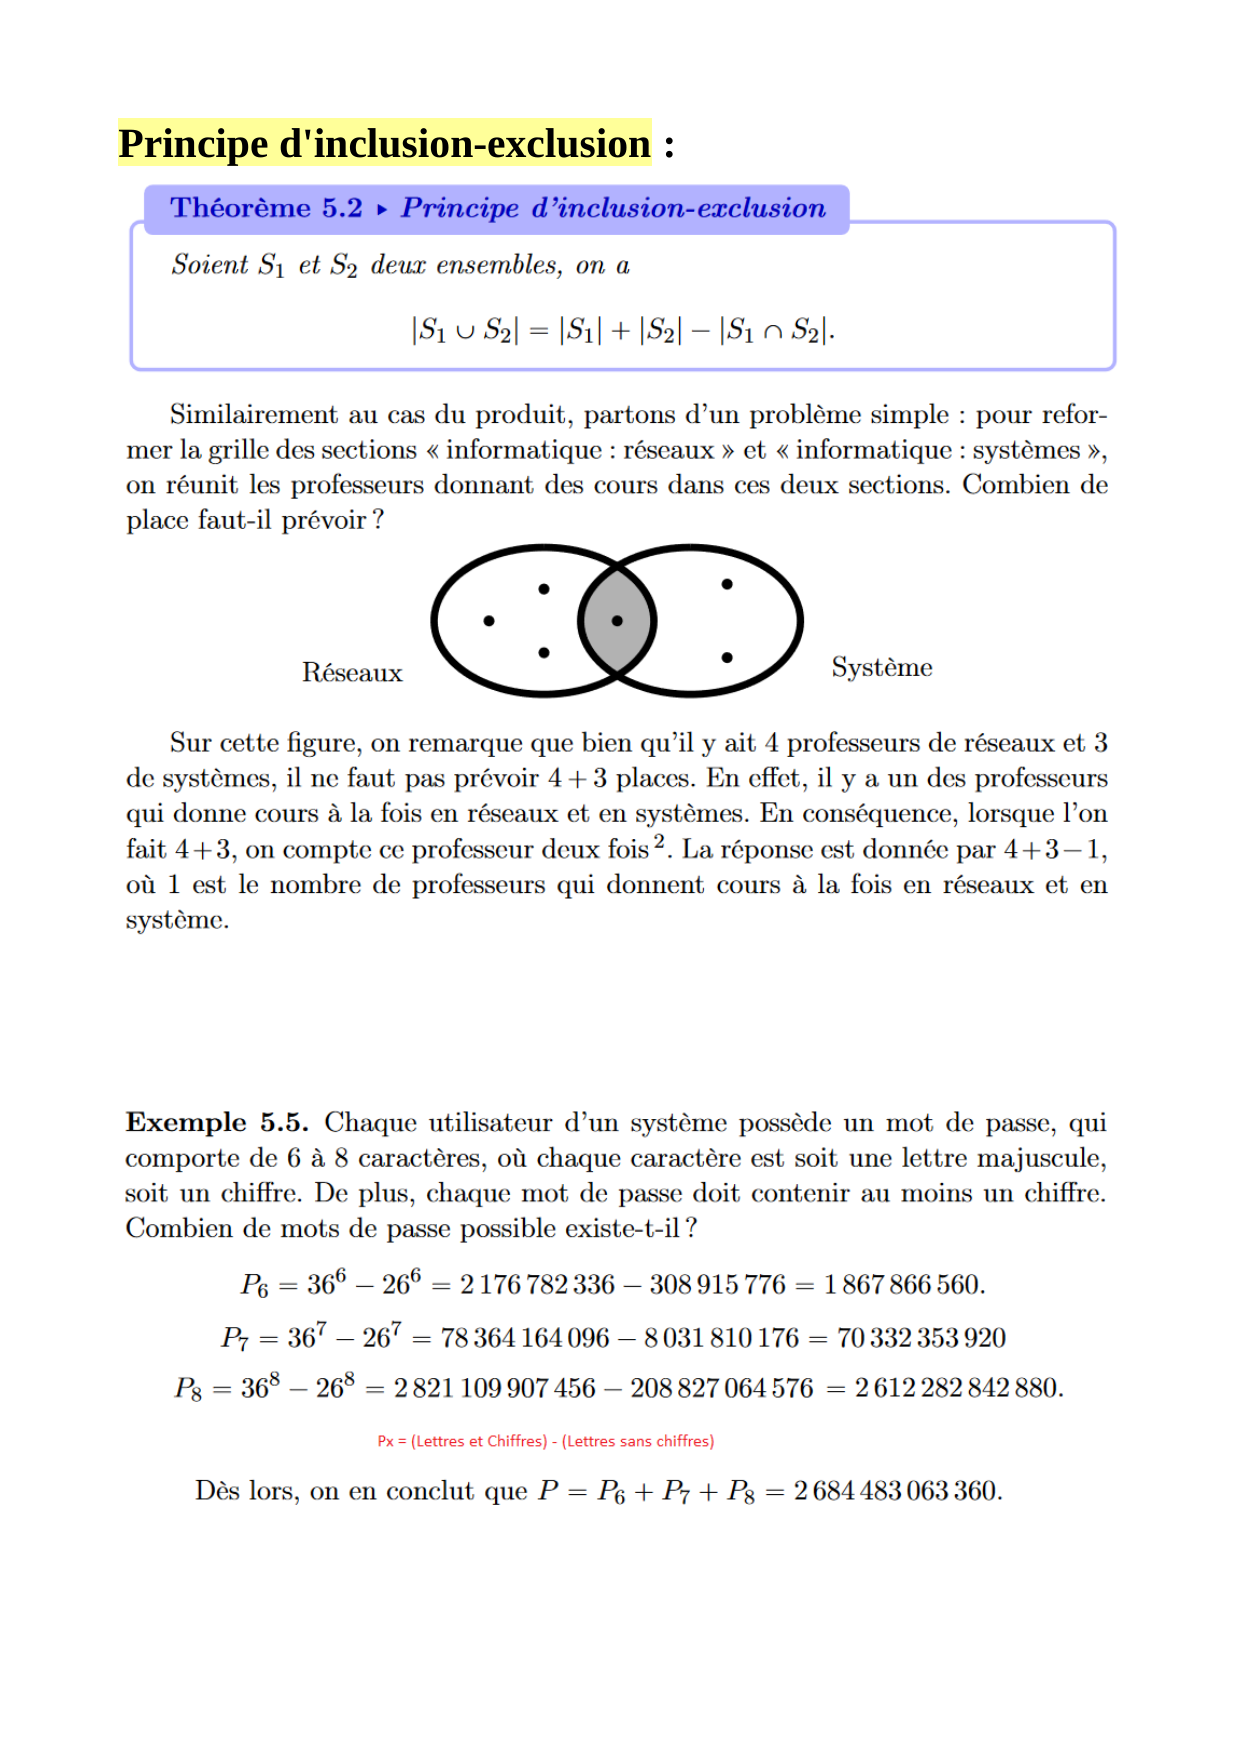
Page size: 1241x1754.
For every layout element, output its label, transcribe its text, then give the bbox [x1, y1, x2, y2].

text Principe d'inclusion-exclusion : [118, 118, 1122, 166]
